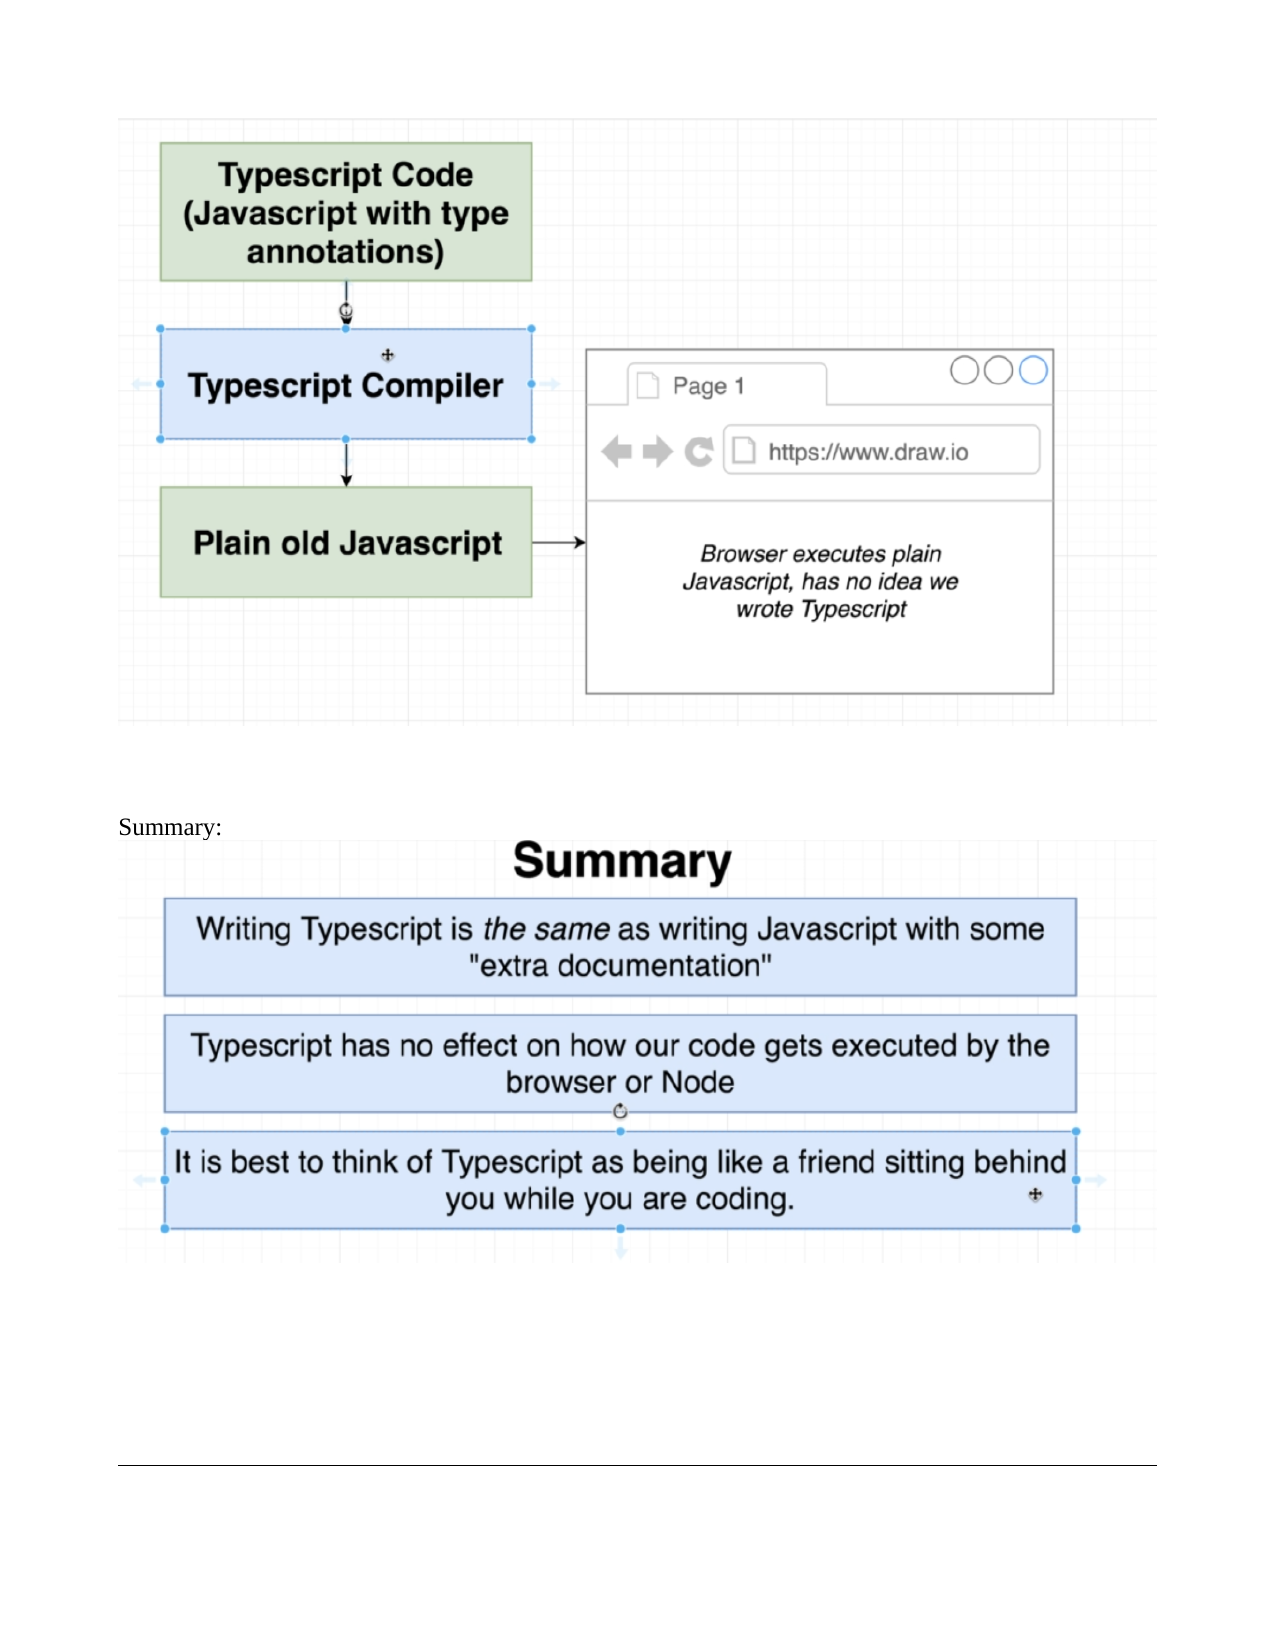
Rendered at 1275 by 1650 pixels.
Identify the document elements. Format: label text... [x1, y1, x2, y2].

text Summary: [118, 812, 1157, 840]
picture [118, 840, 1157, 1263]
picture [118, 118, 1157, 726]
